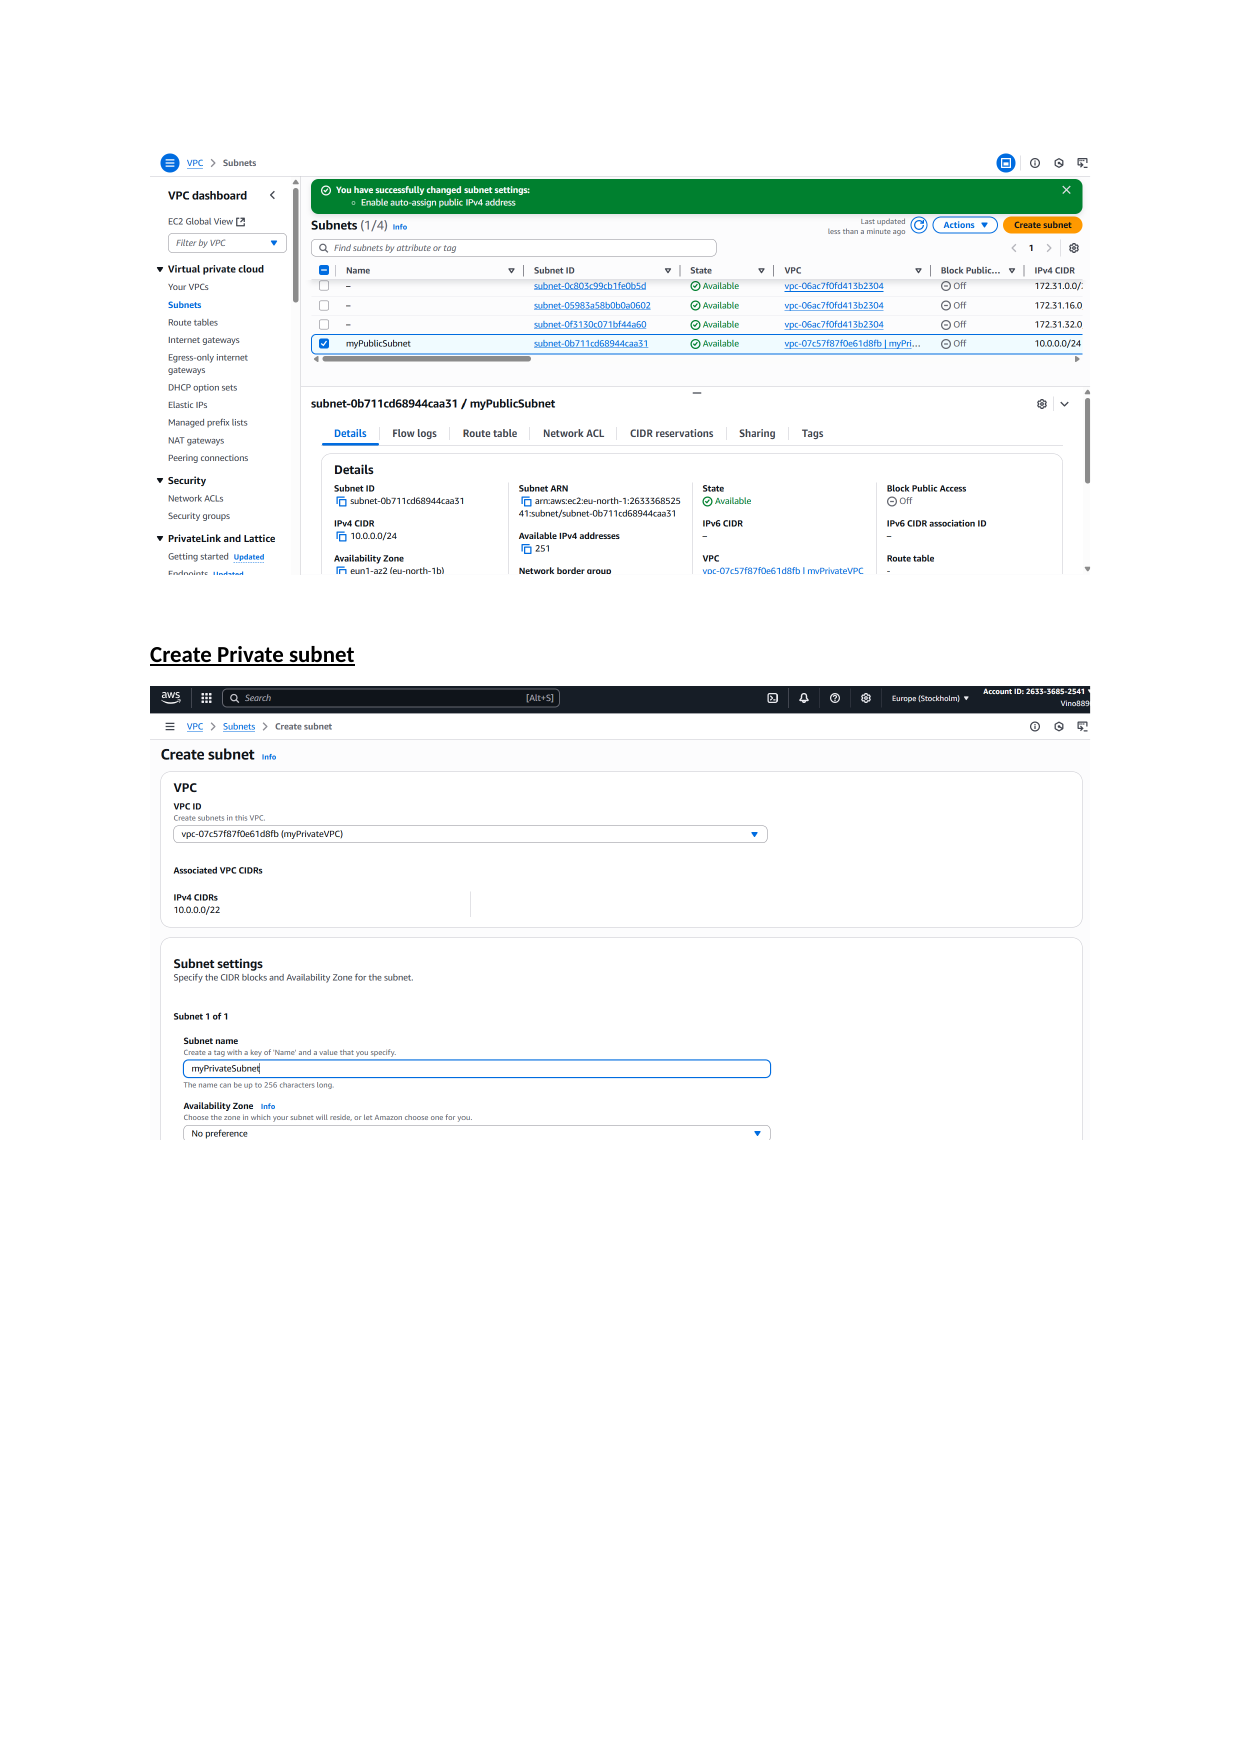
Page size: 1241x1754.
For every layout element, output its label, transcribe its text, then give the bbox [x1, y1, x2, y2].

text Create Private subnet [150, 640, 1090, 668]
